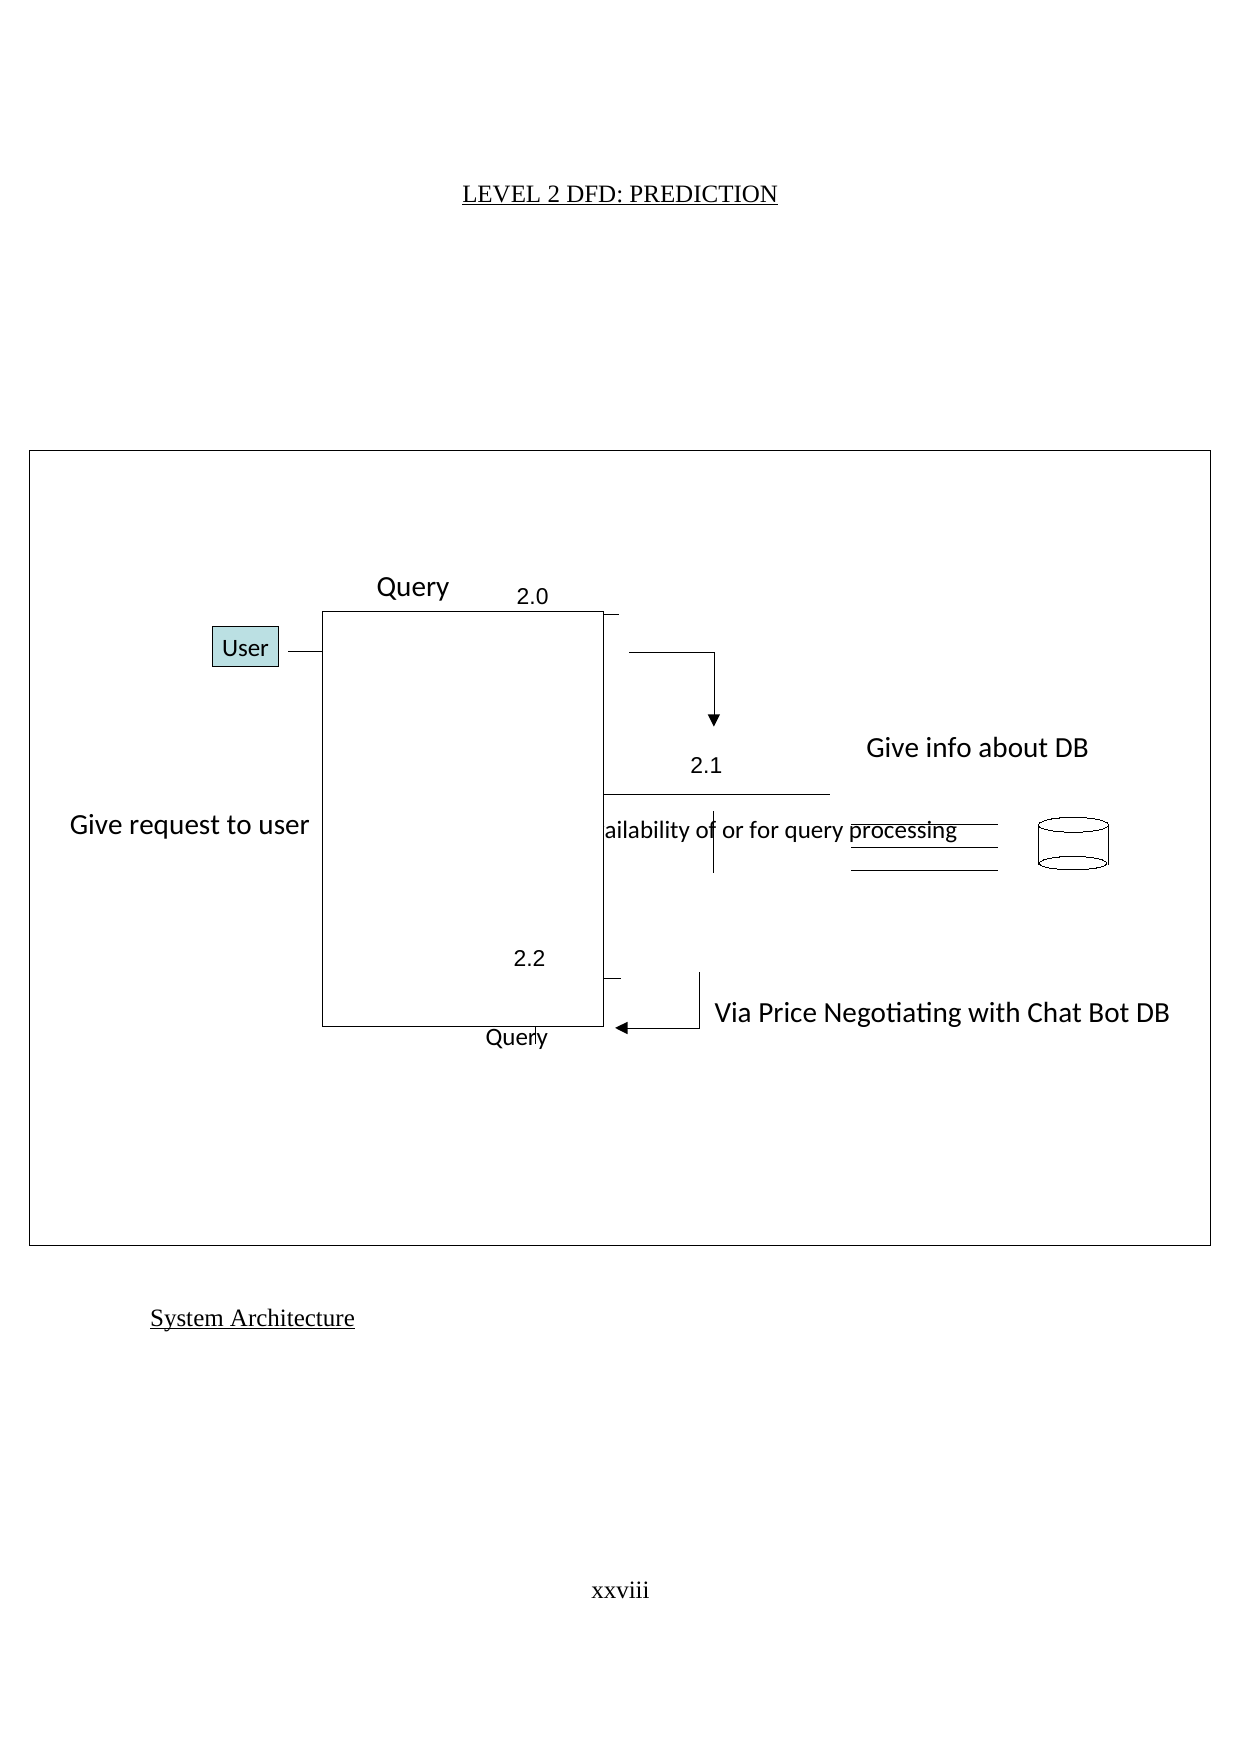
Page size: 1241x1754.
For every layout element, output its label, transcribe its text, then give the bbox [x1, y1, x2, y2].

text LEVEL 2 DFD: PREDICTION [150, 179, 1090, 207]
text System Architecture [150, 1303, 1090, 1331]
